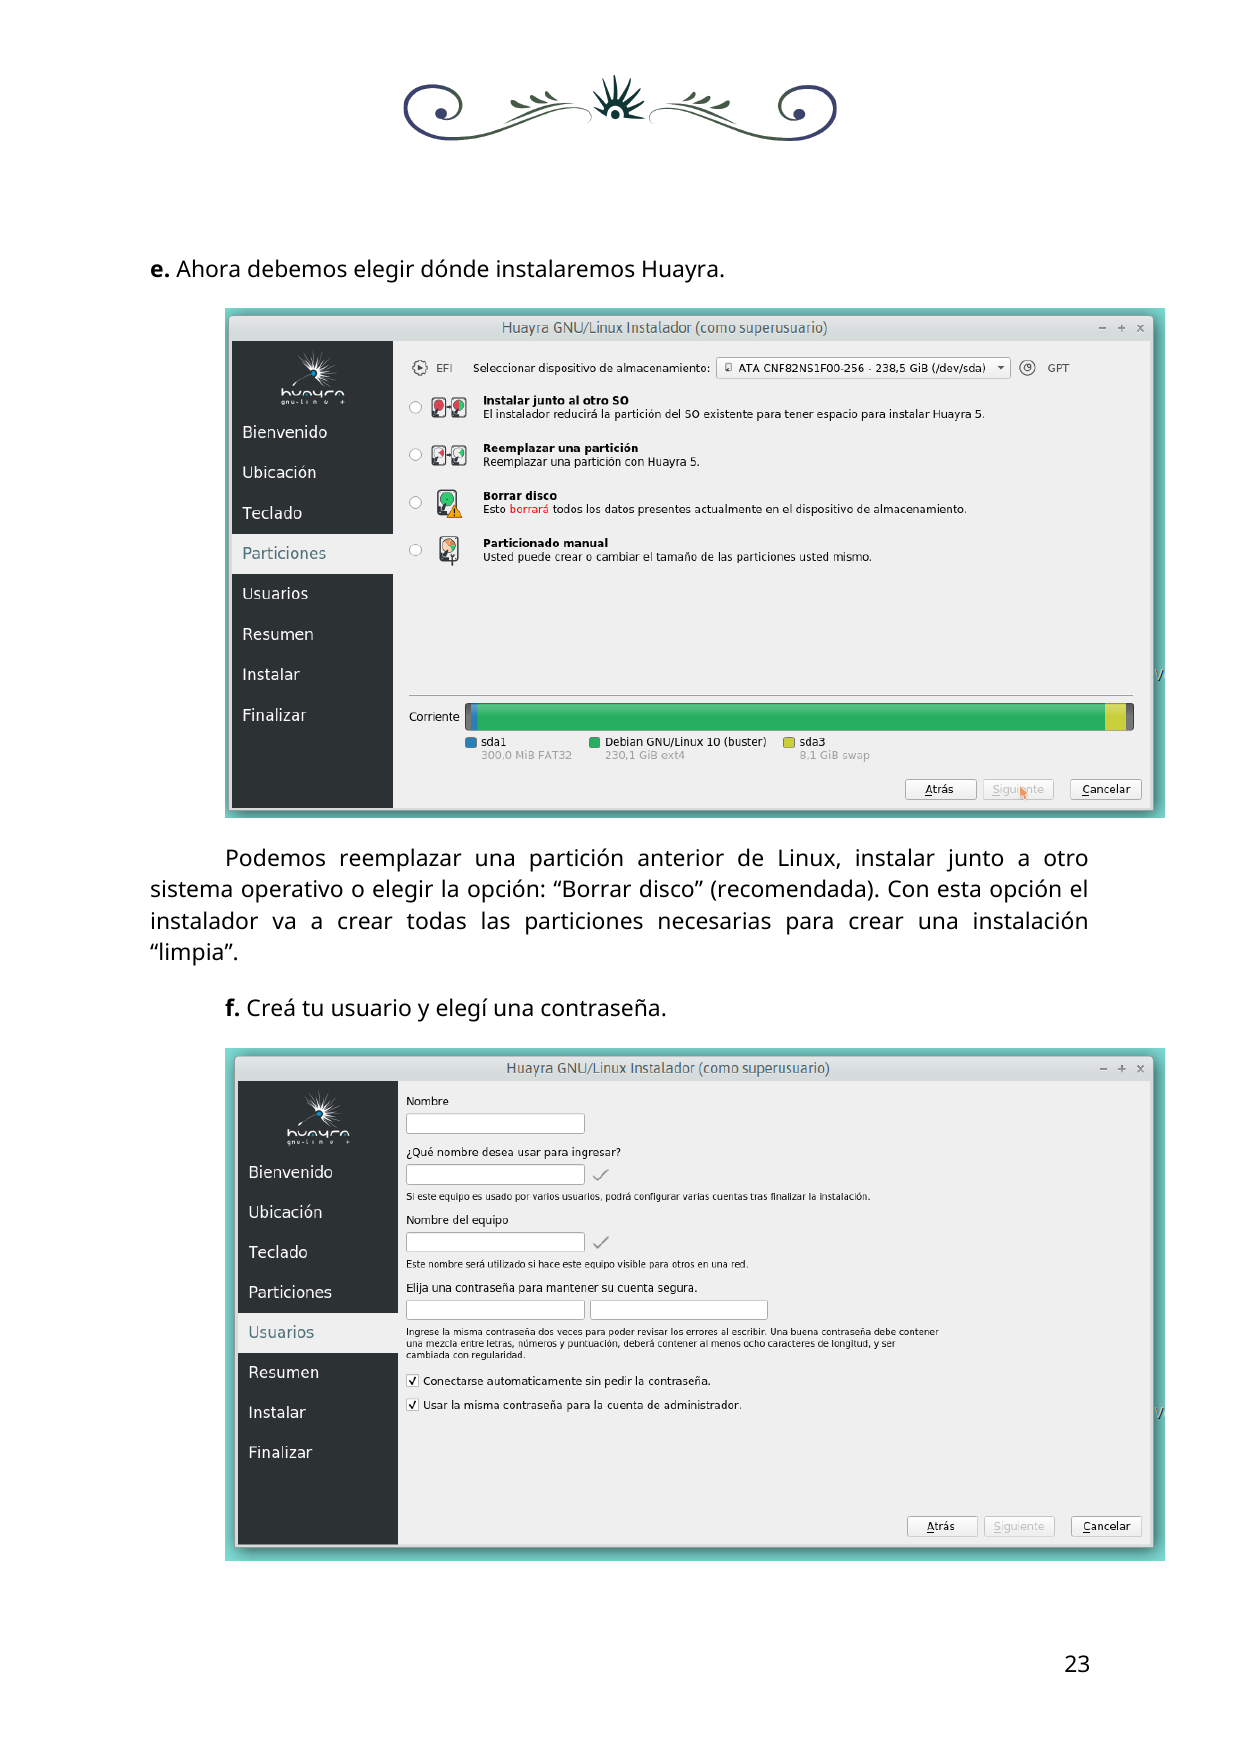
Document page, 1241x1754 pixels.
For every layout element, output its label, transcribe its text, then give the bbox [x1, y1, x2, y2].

picture [403, 75, 837, 141]
text e. Ahora debemos elegir dónde instalaremos Huayra. [150, 221, 1090, 284]
picture [225, 308, 1166, 818]
picture [225, 1048, 1166, 1561]
text f. Creá tu usuario y elegí una contraseña. [150, 992, 1090, 1023]
text Podemos reemplazar una partición anterior de Linux, instalar junto a otro sistema operativo o elegir la opción: “Borrar disco” (recomendada). Con esta opción el instalador va a crear todas las particiones necesarias para crear una instalación “limpia”. [150, 842, 1090, 967]
